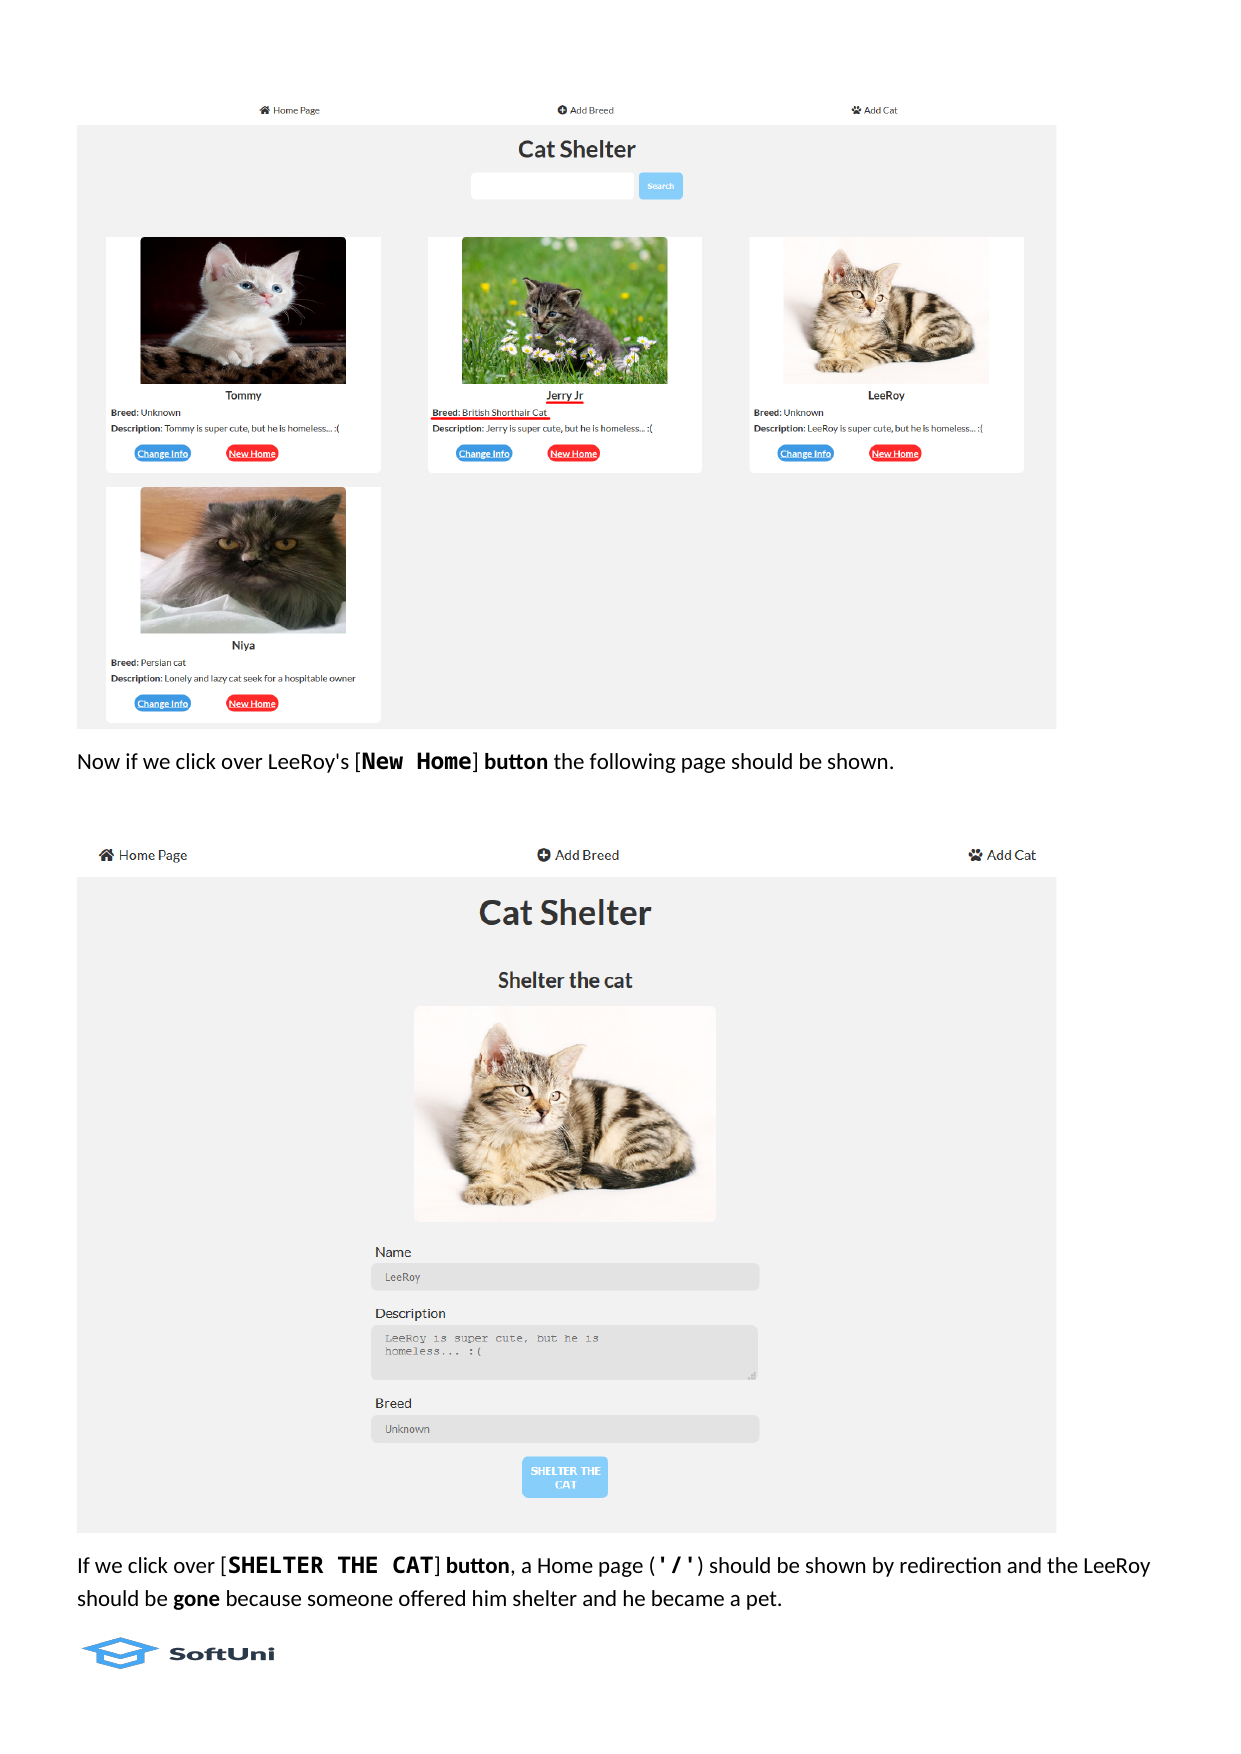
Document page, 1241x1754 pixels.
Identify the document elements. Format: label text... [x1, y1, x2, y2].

picture [76, 95, 1057, 729]
picture [75, 1635, 281, 1672]
text If we click over [SHELTER THE CAT] button, a Home page ('/') should be shown by redirection and the LeeRoy should be gone because someone offered him shelter and he became a pet. [77, 1549, 1163, 1612]
picture [76, 838, 1057, 1533]
text Now if we click over LeeRoy's [New Home] button the following page should be shown. [77, 745, 1163, 776]
